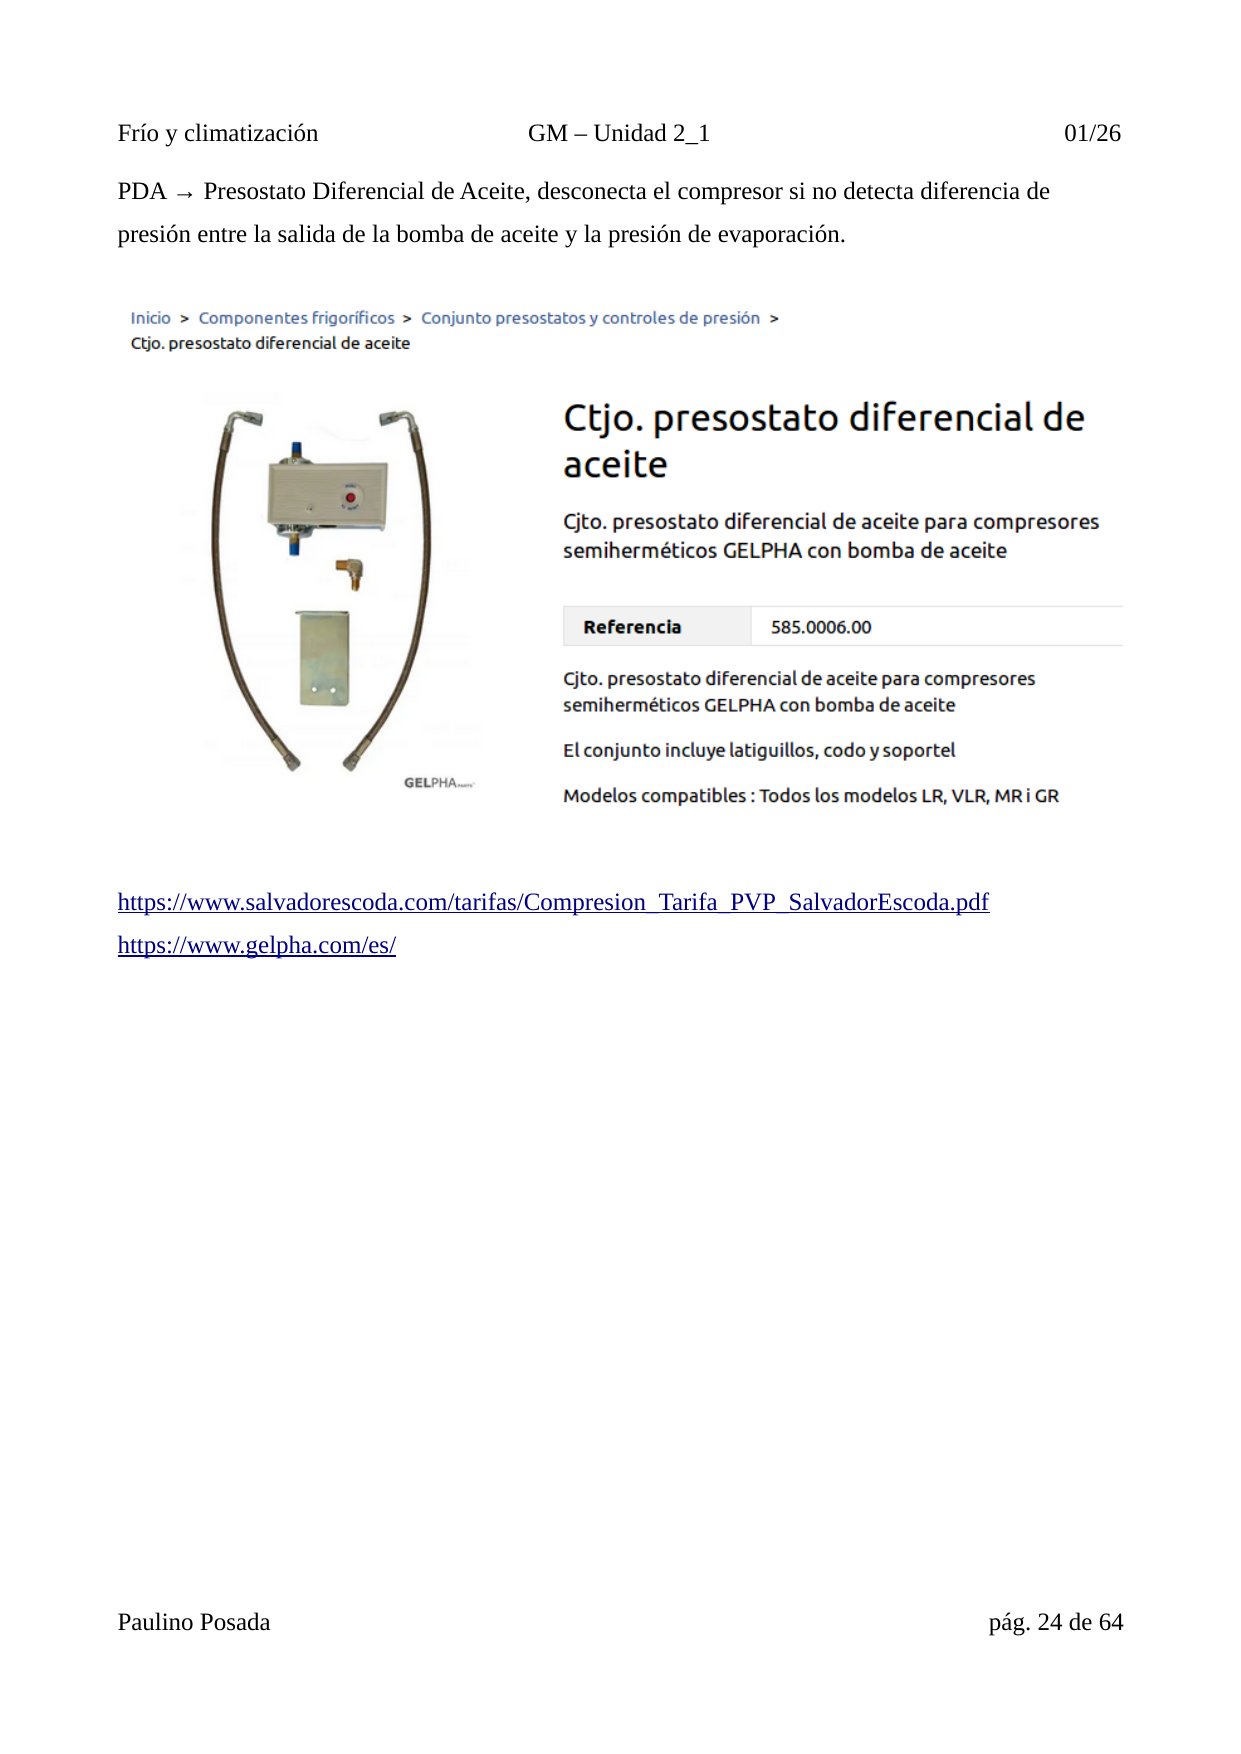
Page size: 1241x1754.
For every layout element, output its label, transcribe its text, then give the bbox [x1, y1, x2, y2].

text https://www.gelpha.com/es/ [117, 930, 1123, 959]
text PDA → Presostato Diferencial de Aceite, desconecta el compresor si no detecta diferencia de presión entre la salida de la bomba de aceite y la presión de evaporación. [117, 176, 1123, 248]
text https://www.salvadorescoda.com/tarifas/Compresion_Tarifa_PVP_SalvadorEscoda.pdf [117, 887, 1123, 916]
picture [117, 305, 1124, 830]
